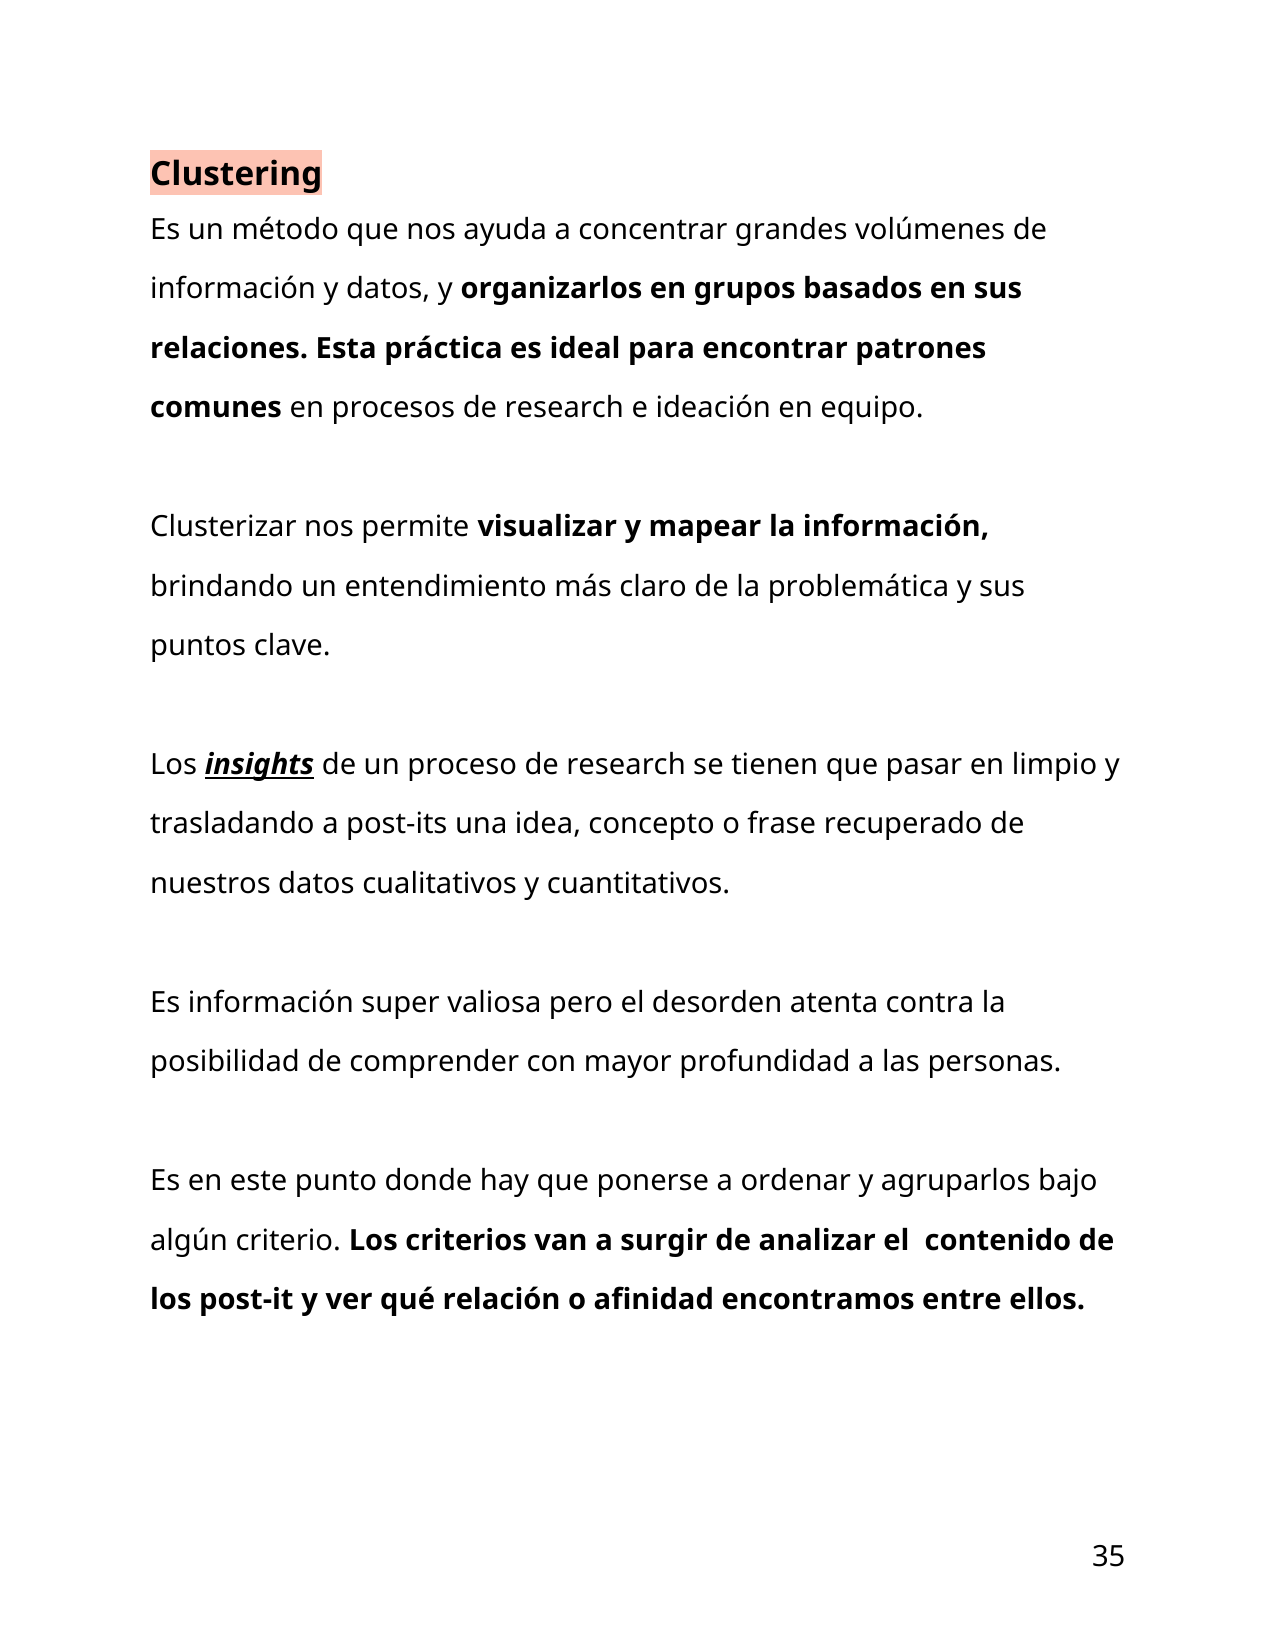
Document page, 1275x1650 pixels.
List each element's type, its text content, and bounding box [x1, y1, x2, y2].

text Es en este punto donde hay que ponerse a ordenar y agruparlos bajo algún criterio. Los criterios van a surgir de analizar el contenido de los post-it y ver qué relación o afinidad encontramos entre ellos. [150, 1159, 1125, 1318]
text Es información super valiosa pero el desorden atenta contra la posibilidad de comprender con mayor profundidad a las personas. [150, 981, 1125, 1080]
subtitle Clustering [322, 150, 1125, 195]
text Es un método que nos ayuda a concentrar grandes volúmenes de información y datos, y organizarlos en grupos basados en sus relaciones. Esta práctica es ideal para encontrar patrones comunes en procesos de research e ideación en equipo. [150, 208, 1125, 426]
text Los insights de un proceso de research se tienen que pasar en limpio y trasladando a post-its una idea, concepto o frase recuperado de nuestros datos cualitativos y cuantitativos. [150, 743, 1125, 902]
text Clusterizar nos permite visualizar y mapear la información, brindando un entendimiento más claro de la problemática y sus puntos clave. [150, 505, 1125, 664]
